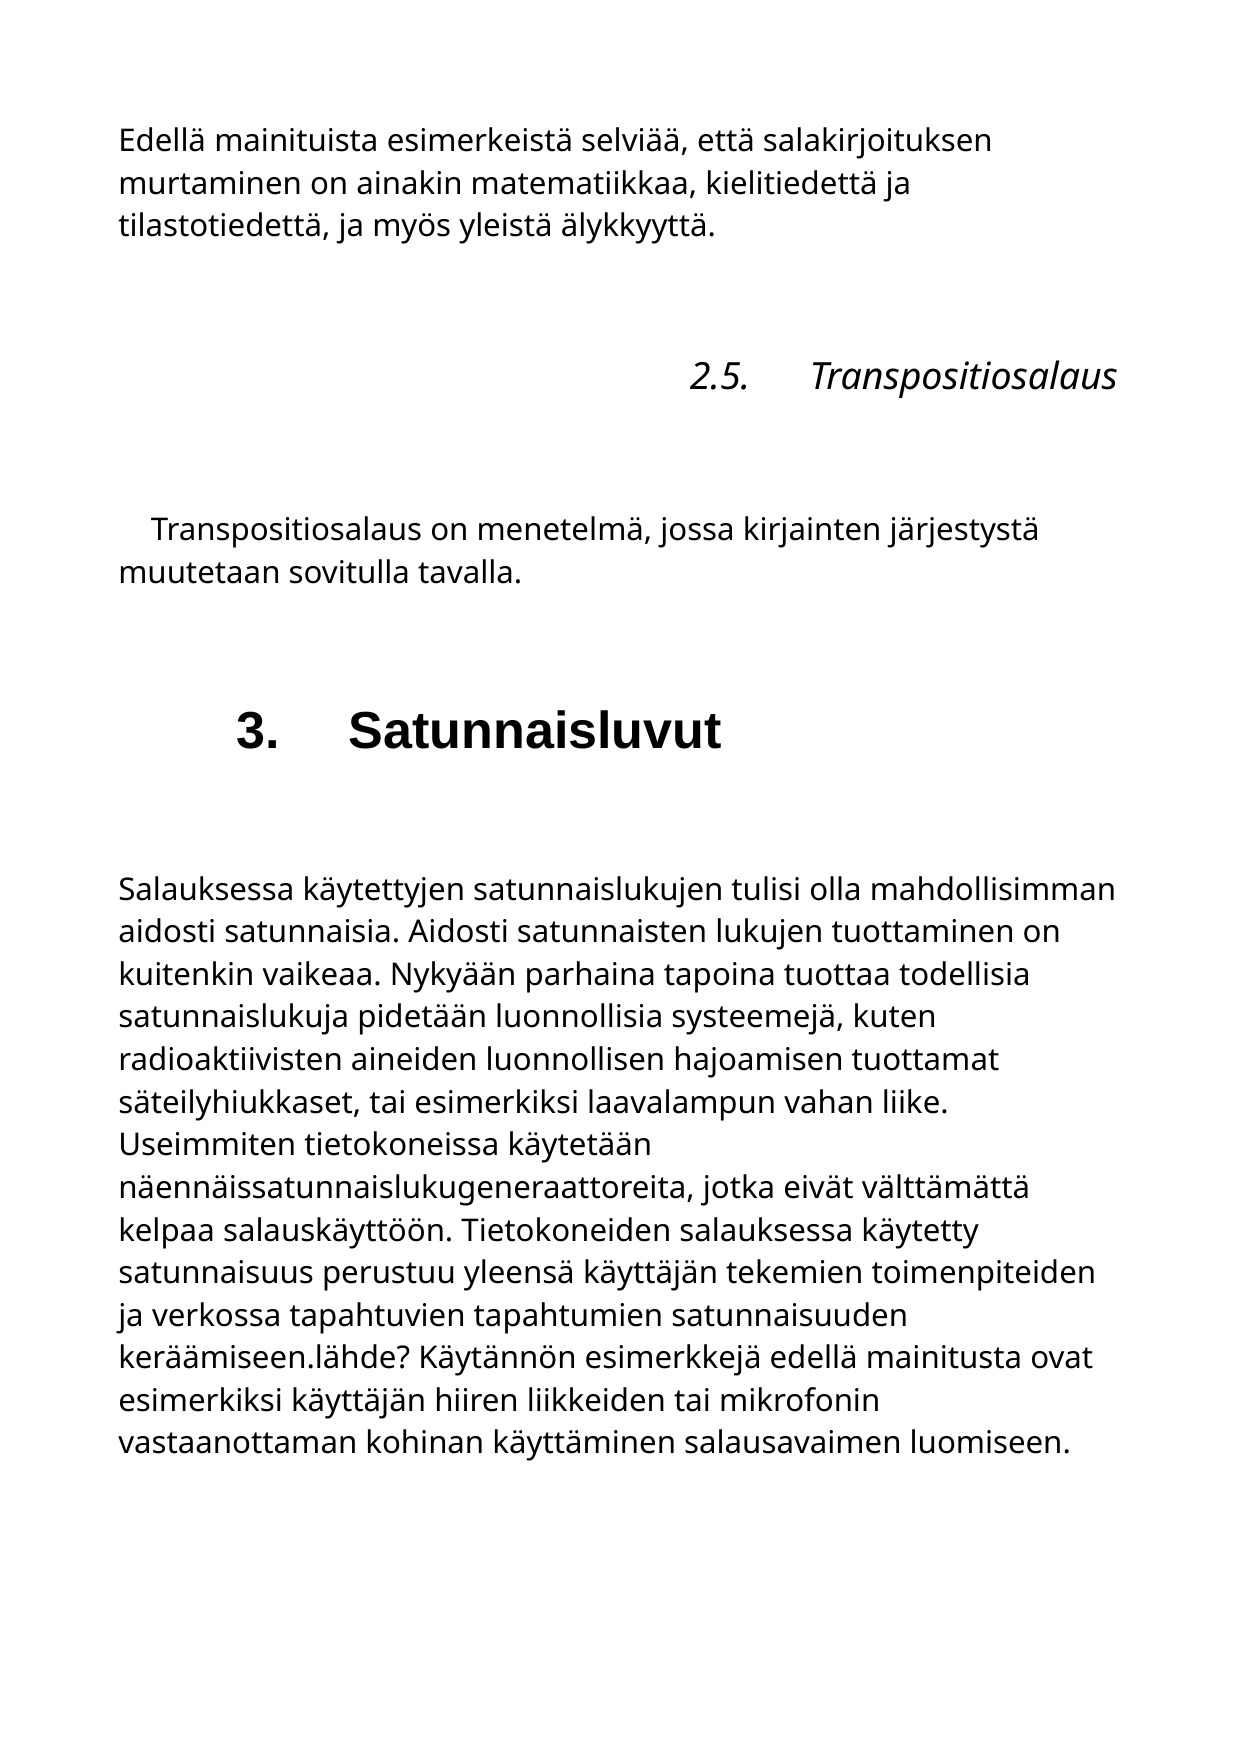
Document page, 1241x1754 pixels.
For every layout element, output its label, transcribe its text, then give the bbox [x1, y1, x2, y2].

list Transpositiosalaus [250, 349, 1122, 400]
text Transpositiosalaus on menetelmä, jossa kirjainten järjestystä muutetaan sovitulla tavalla. [118, 507, 1122, 592]
text Edellä mainituista esimerkeistä selviää, että salakirjoituksen murtaminen on ainakin matematiikkaa, kielitiedettä ja tilastotiedettä, ja myös yleistä älykkyyttä. [118, 118, 1122, 246]
list Satunnaisluvut [236, 699, 1122, 759]
text Salauksessa käytettyjen satunnaislukujen tulisi olla mahdollisimman aidosti satunnaisia. Aidosti satunnaisten lukujen tuottaminen on kuitenkin vaikeaa. Nykyään parhaina tapoina tuottaa todellisia satunnaislukuja pidetään luonnollisia systeemejä, kuten radioaktiivisten aineiden luonnollisen hajoamisen tuottamat säteilyhiukkaset, tai esimerkiksi laavalampun vahan liike. Useimmiten tietokoneissa käytetään näennäissatunnaislukugeneraattoreita, jotka eivät välttämättä kelpaa salauskäyttöön. Tietokoneiden salauksessa käytetty satunnaisuus perustuu yleensä käyttäjän tekemien toimenpiteiden ja verkossa tapahtuvien tapahtumien satunnaisuuden keräämiseen.lähde? Käytännön esimerkkejä edellä mainitusta ovat esimerkiksi käyttäjän hiiren liikkeiden tai mikrofonin vastaanottaman kohinan käyttäminen salausavaimen luomiseen. [118, 867, 1122, 1463]
